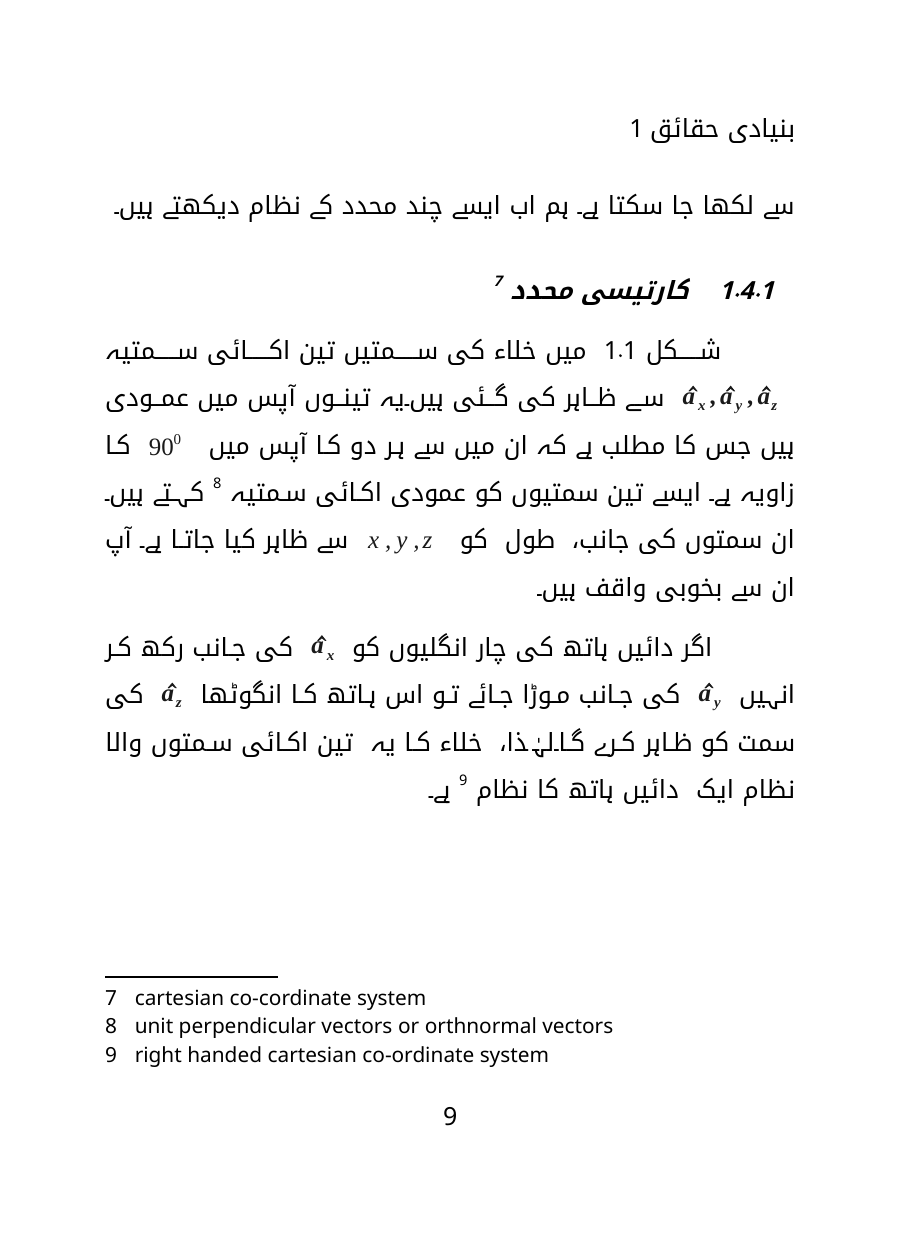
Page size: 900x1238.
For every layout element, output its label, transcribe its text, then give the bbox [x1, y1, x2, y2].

subtitle کارتیسی محدد [105, 267, 718, 315]
text شکل 1.1 میں خلاء کی سمتیں تین اکائی سمتیہ سے ظاہر کی گئی ہیں۔یہ تینوں آپس میں عمودی ہیں جس کا مطلب ہے کہ ان میں سے ہر دو کا آپس میں کا زاویہ ہے۔ ایسے تین سمتیوں کو عمودی اکائی سمتیہ کہتے ہیں۔ ان سمتوں کی جانب، طول کو سے ظاہر کیا جاتا ہے۔ آپ ان سے بخوبی واقف ہیں۔ [105, 327, 795, 612]
text unit perpendicular vectors or orthnormal vectors [105, 1012, 795, 1040]
text right handed cartesian co-ordinate system [105, 1040, 795, 1068]
text خلاء تین طرفہ ہے۔ لہٰذا اس میں کسی ایک نقطہ کے مقام کو تین محدد کی مدد سے ظاہر کیا جا سکتا ہے۔ مزید یہ کہ خلاء میں کسی سمتیہ کو تین عمودی اکائی سمتیوں کی مدد سے لکھا جا سکتا ہے۔ ہم اب ایسے چند محدد کے نظام دیکھتے ہیں۔ [105, 182, 795, 230]
text اگر دائیں ہاتھ کی چار انگلیوں کوکی جانب رکھ کر انہیںکی جانب موڑا جائے تو اس ہاتھ کا انگوٹھاکی سمت کو ظاہر کرے گا۔لہٰذا، خلاء کا یہ تین اکائی سمتوں والا نظام ایک دائیں ہاتھ کا نظام ہے۔ [105, 624, 795, 814]
list cartesian co-cordinate system [105, 983, 795, 1012]
